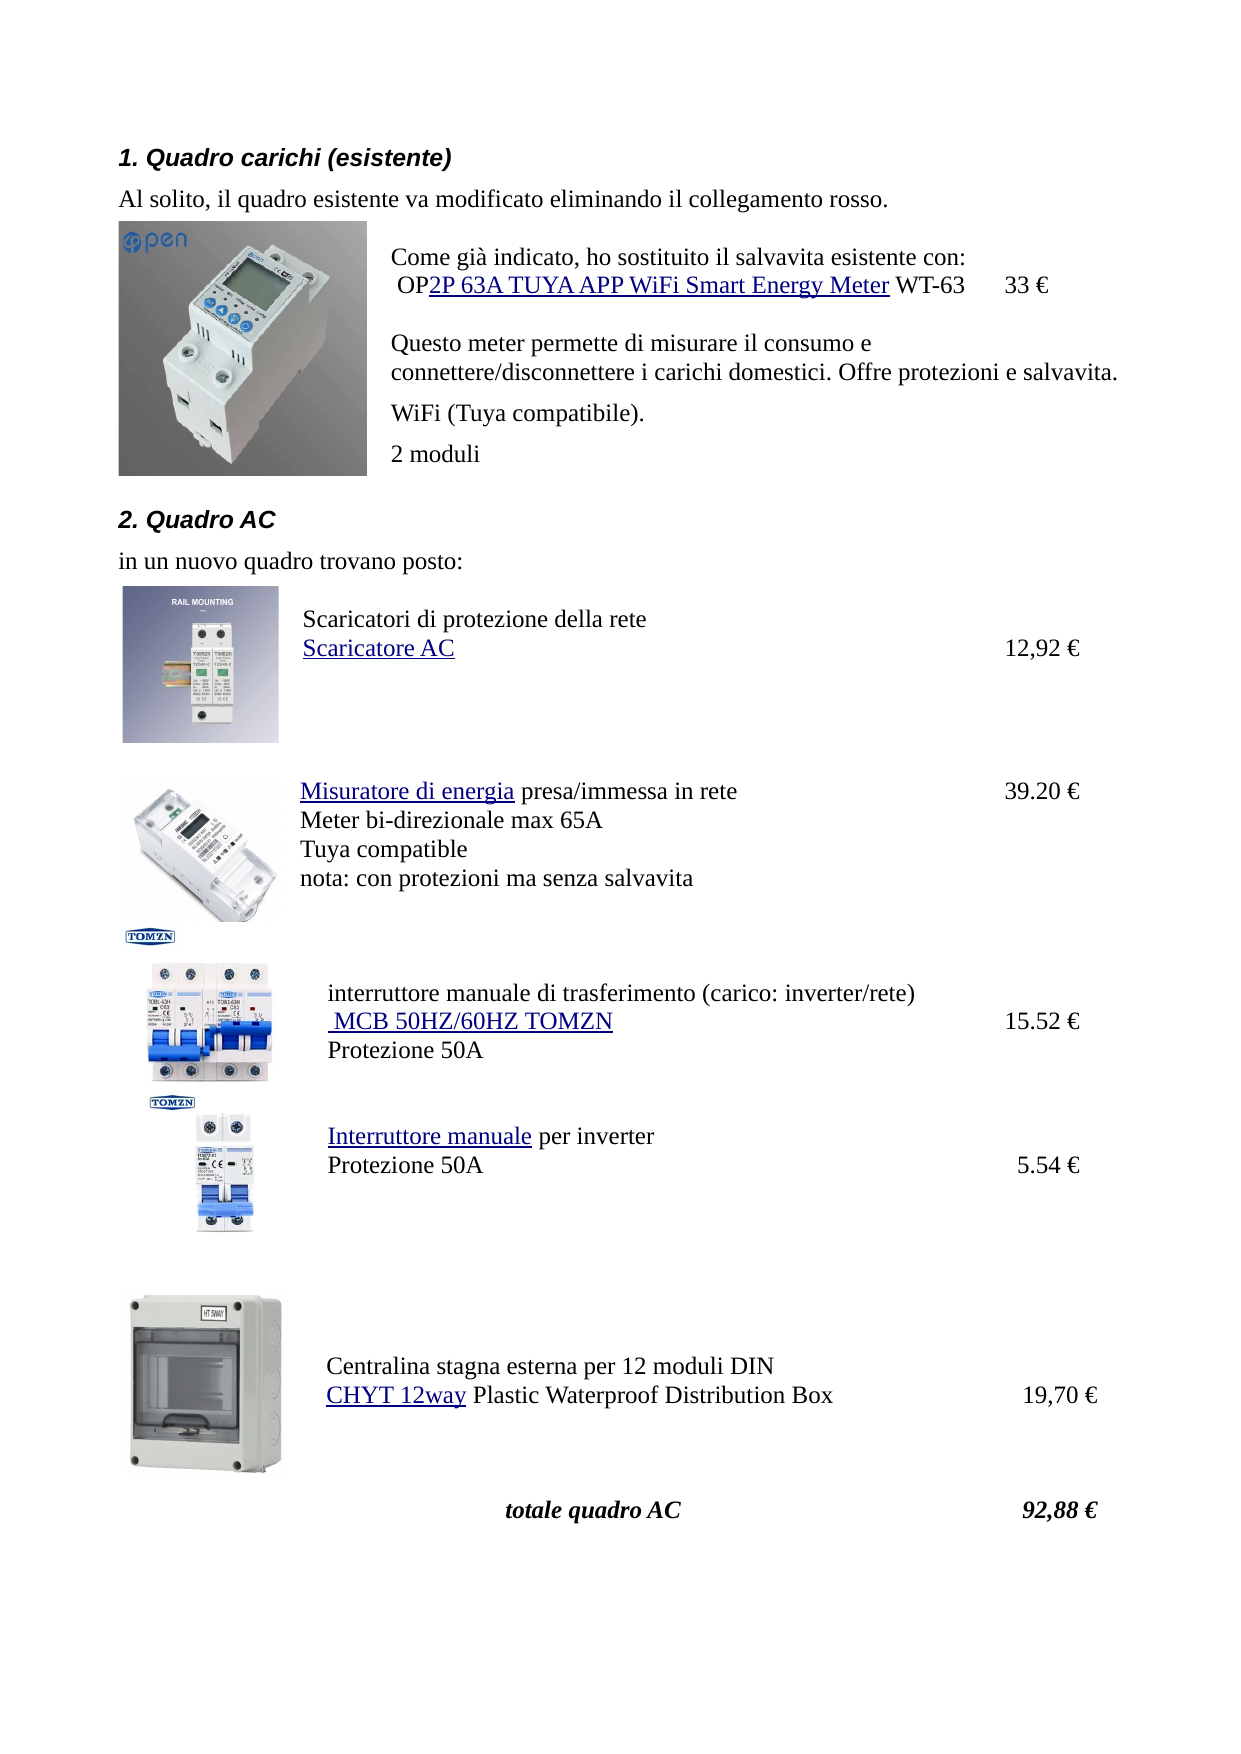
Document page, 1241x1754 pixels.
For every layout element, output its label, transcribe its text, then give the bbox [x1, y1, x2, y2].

picture [118, 221, 367, 476]
text Protezione 50A 5.54 € [298, 1150, 1104, 1179]
text Questo meter permette di misurare il consumo e connettere/disconnettere i carichi domestici. Offre protezioni e salvavita. [367, 328, 1122, 385]
text Protezione 50A [298, 1035, 1104, 1064]
text MCB 50HZ/60HZ TOMZN 15.52 € [298, 1006, 1104, 1035]
text interruttore manuale di trasferimento (carico: inverter/rete) [298, 978, 1104, 1006]
text Al solito, il quadro esistente va modificato eliminando il collegamento rosso. [118, 184, 1122, 213]
text CHYT 12way Plastic Waterproof Distribution Box 19,70 € [285, 1380, 1104, 1409]
text 2 moduli [367, 439, 1122, 468]
picture [122, 586, 279, 743]
text nota: con protezioni ma senza salvavita [282, 863, 1104, 891]
text WiFi (Tuya compatibile). [367, 398, 1122, 427]
text totale quadro AC 92,88 € [136, 1495, 1104, 1524]
text Scaricatore AC 12,92 € [279, 633, 1122, 661]
text Centralina stagna esterna per 12 moduli DIN [285, 1351, 1104, 1380]
text Interruttore manuale per inverter [298, 1121, 1104, 1150]
picture [125, 1287, 285, 1477]
text in un nuovo quadro trovano posto: [118, 546, 1122, 575]
subtitle 2. Quadro AC [118, 505, 1122, 534]
text Scaricatori di protezione della rete [279, 604, 1122, 633]
text Meter bi-direzionale max 65A [282, 805, 1104, 834]
text OP2P 63A TUYA APP WiFi Smart Energy Meter WT-63 33 € [367, 270, 1122, 299]
subtitle 1. Quadro carichi (esistente) [118, 143, 1122, 172]
text Misuratore di energia presa/immessa in rete 39.20 € [118, 776, 1104, 805]
picture [120, 779, 298, 1243]
text Tuya compatible [282, 834, 1104, 863]
text [118, 1121, 145, 1150]
text Come già indicato, ho sostituito il salvavita esistente con: [367, 242, 1122, 270]
text [118, 1150, 145, 1179]
